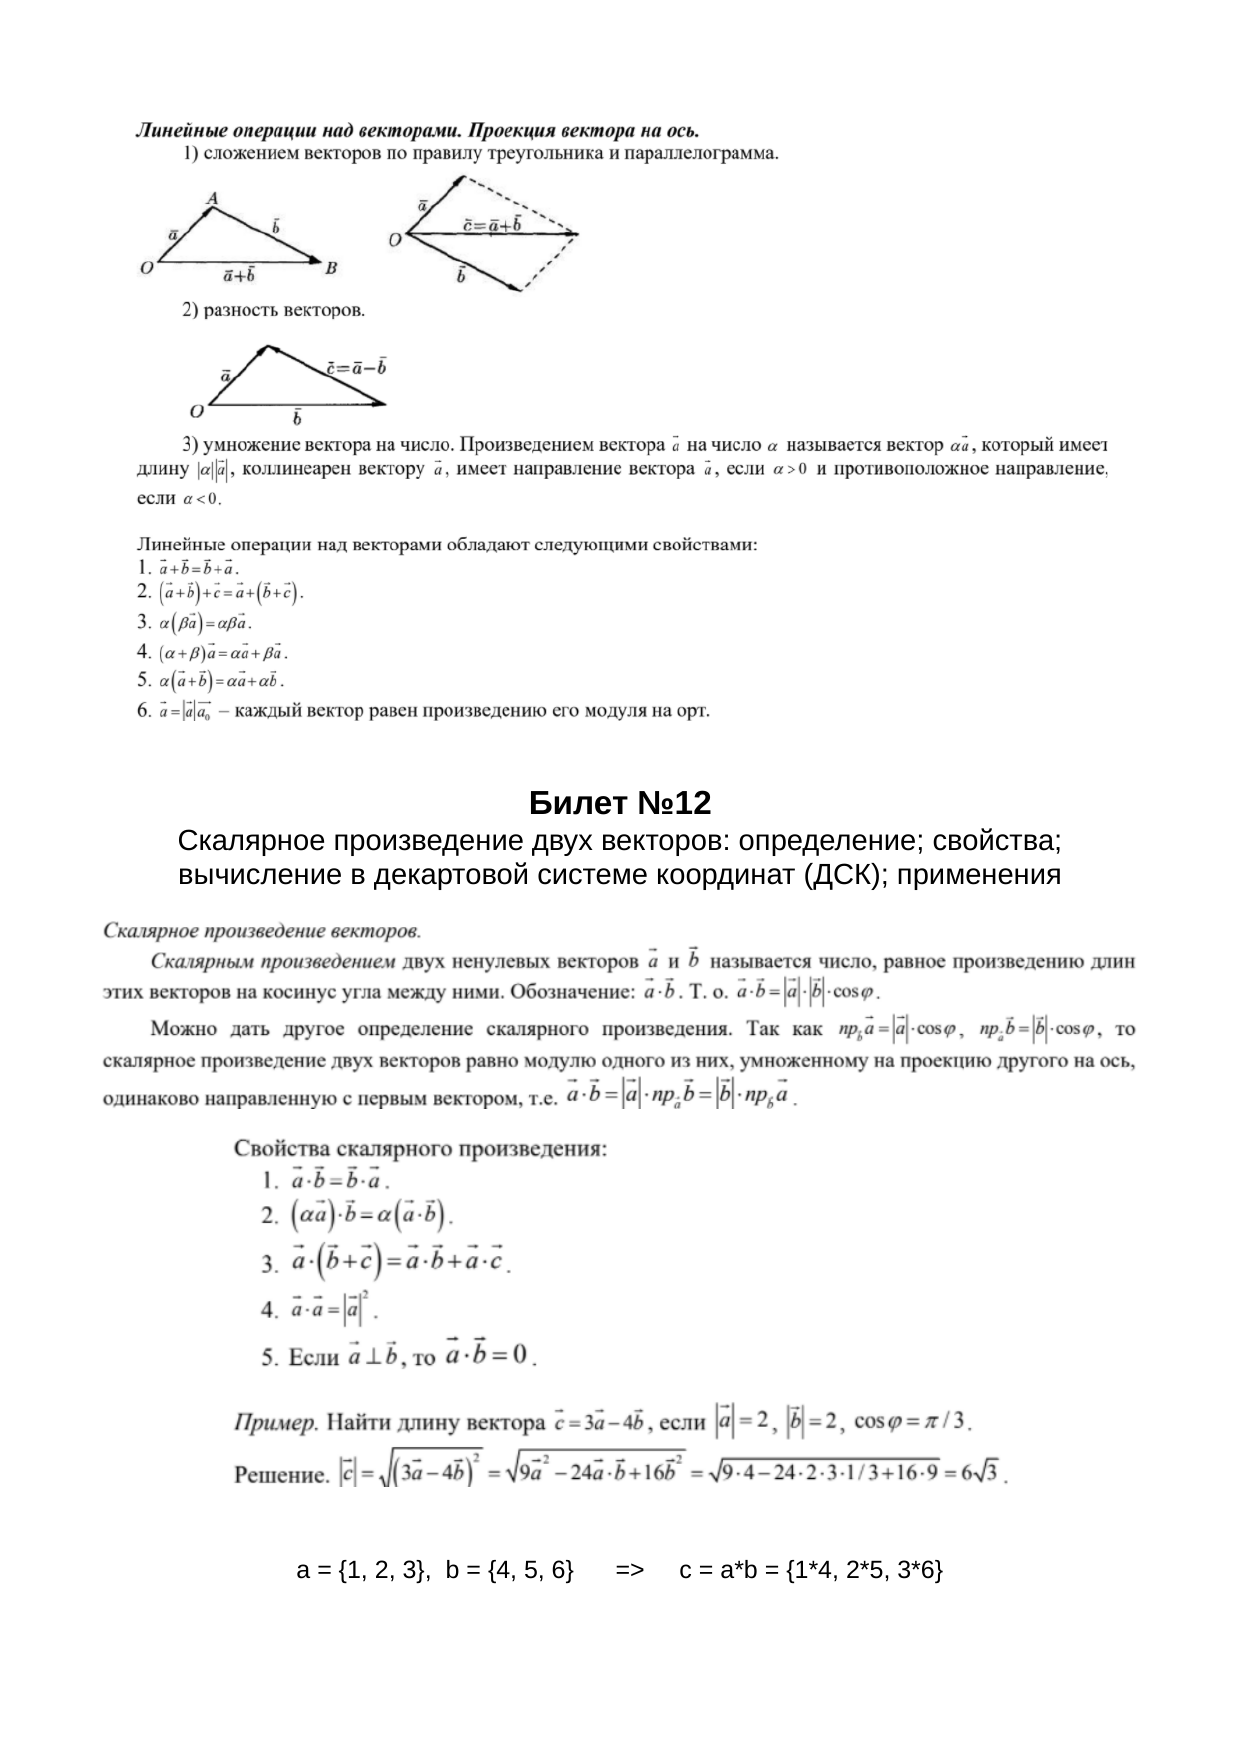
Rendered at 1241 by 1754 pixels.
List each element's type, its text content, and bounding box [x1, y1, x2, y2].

picture [132, 118, 1108, 721]
picture [232, 1136, 1008, 1487]
text а = {1, 2, 3}, b = {4, 5, 6} => с = a*b = {1*4, 2*5, 3*6} [118, 1550, 1122, 1584]
text Скалярное произведение двух векторов: определение; свойства; вычисление в декартовой системе координат (ДСК); применения [118, 822, 1122, 891]
picture [100, 917, 1140, 1109]
text Билет №12 [118, 783, 1122, 822]
